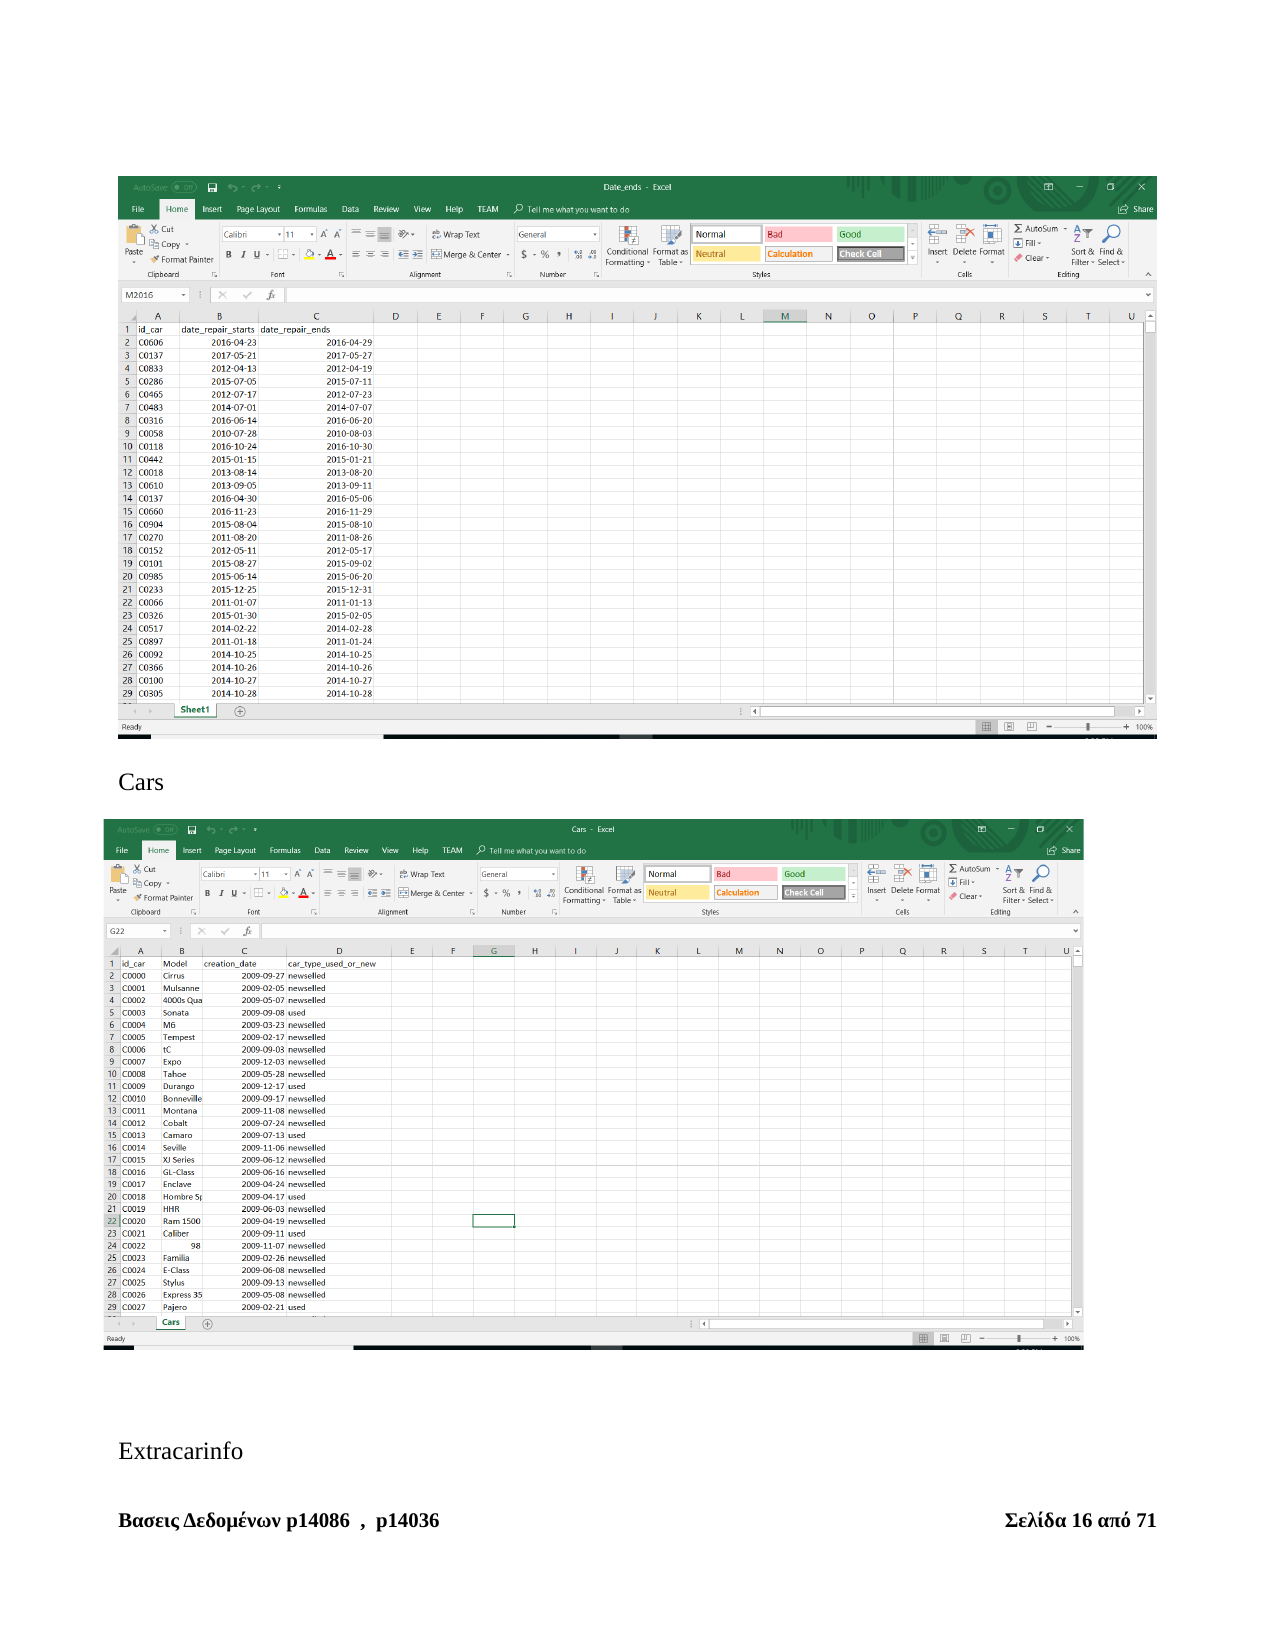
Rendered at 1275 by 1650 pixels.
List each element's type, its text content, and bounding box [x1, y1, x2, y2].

text Cars [118, 767, 1157, 796]
picture [118, 176, 1157, 739]
text Extracarinfo [118, 1436, 1157, 1465]
picture [103, 819, 1084, 1350]
